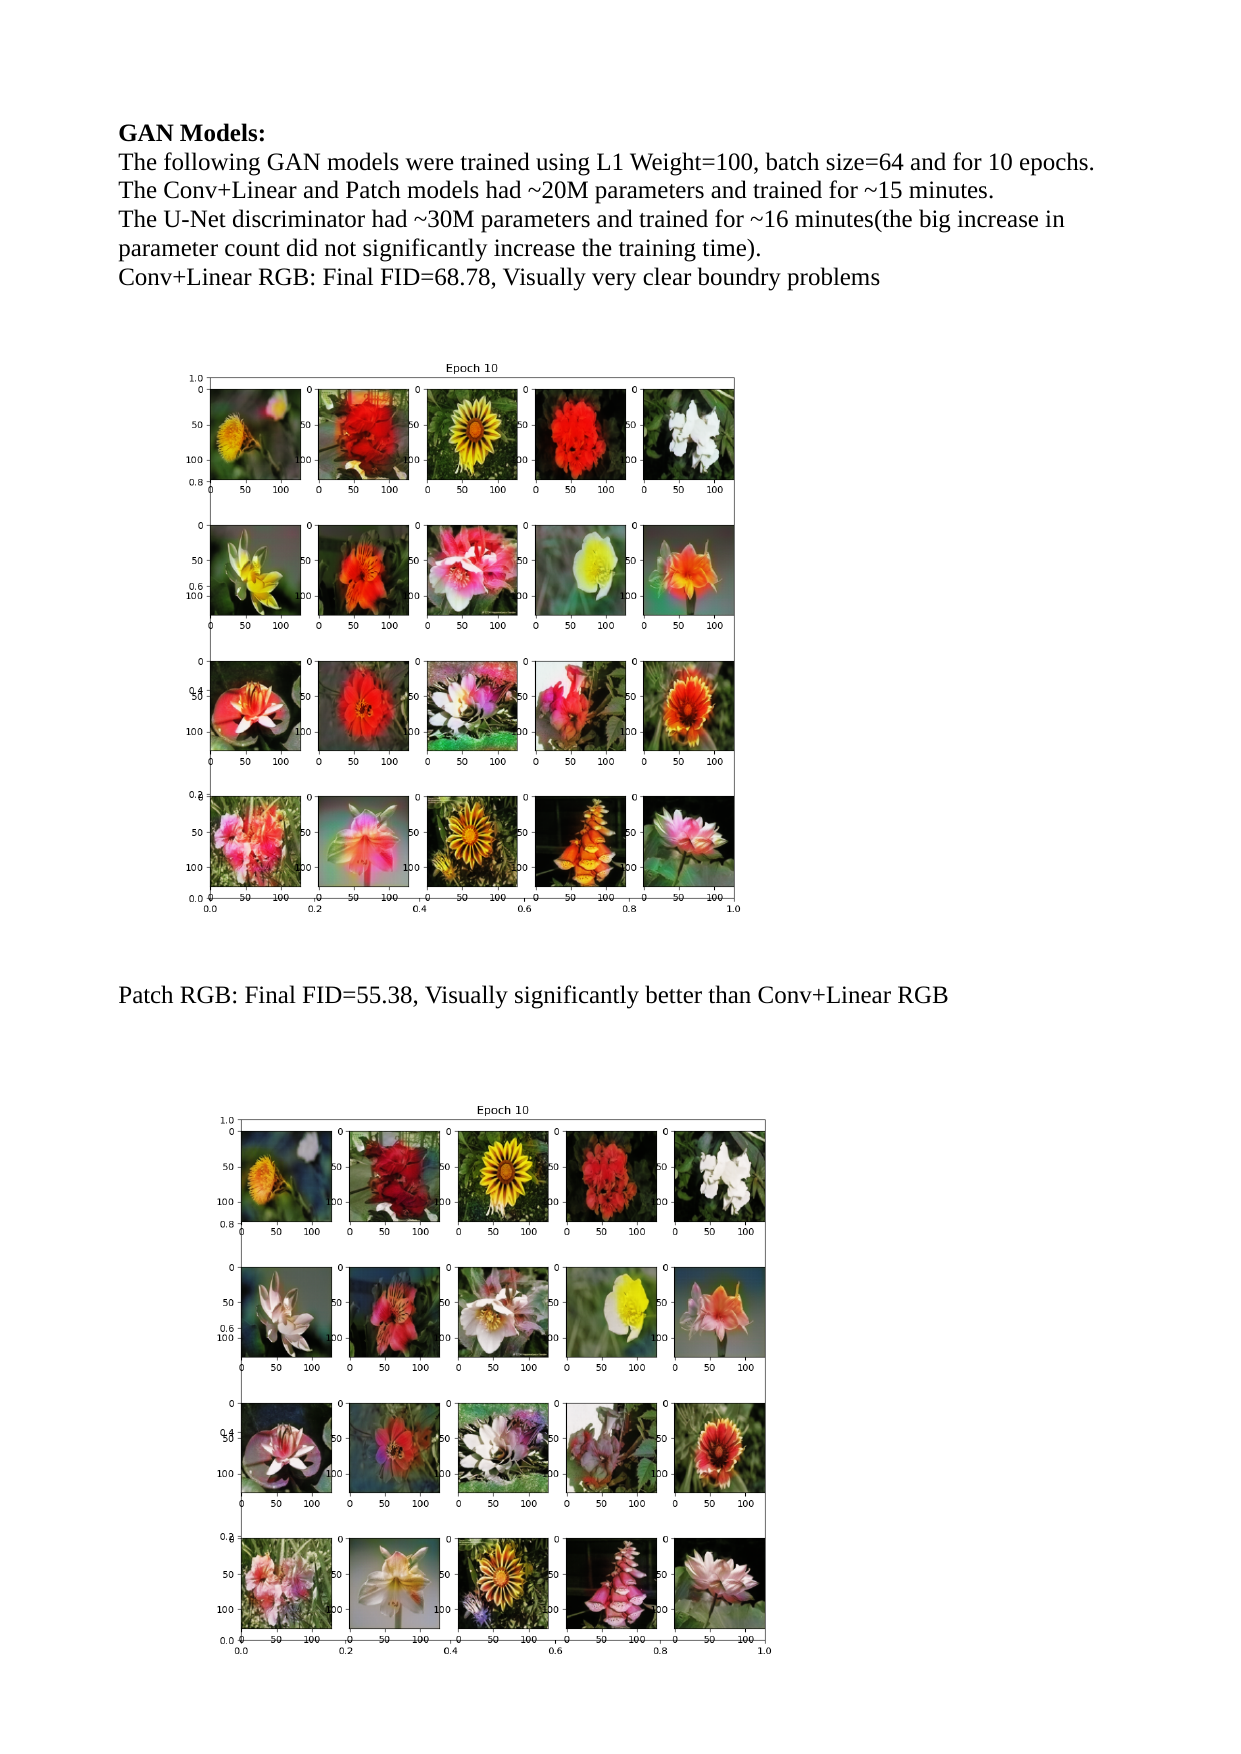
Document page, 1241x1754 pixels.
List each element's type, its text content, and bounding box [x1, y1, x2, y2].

picture [125, 296, 801, 972]
text GAN Models: [118, 118, 1122, 147]
text The Conv+Linear and Patch models had ~20M parameters and trained for ~15 minutes. [118, 176, 1122, 204]
text Patch RGB: Final FID=55.38, Visually significantly better than Conv+Linear RGB [118, 981, 1122, 1009]
text The U-Net discriminator had ~30M parameters and trained for ~16 minutes(the big increase in parameter count did not significantly increase the training time). [118, 204, 1122, 262]
picture [156, 1038, 832, 1714]
text Conv+Linear RGB: Final FID=68.78, Visually very clear boundry problems [118, 262, 1122, 291]
text The following GAN models were trained using L1 Weight=100, batch size=64 and for 10 epochs. [118, 147, 1122, 176]
